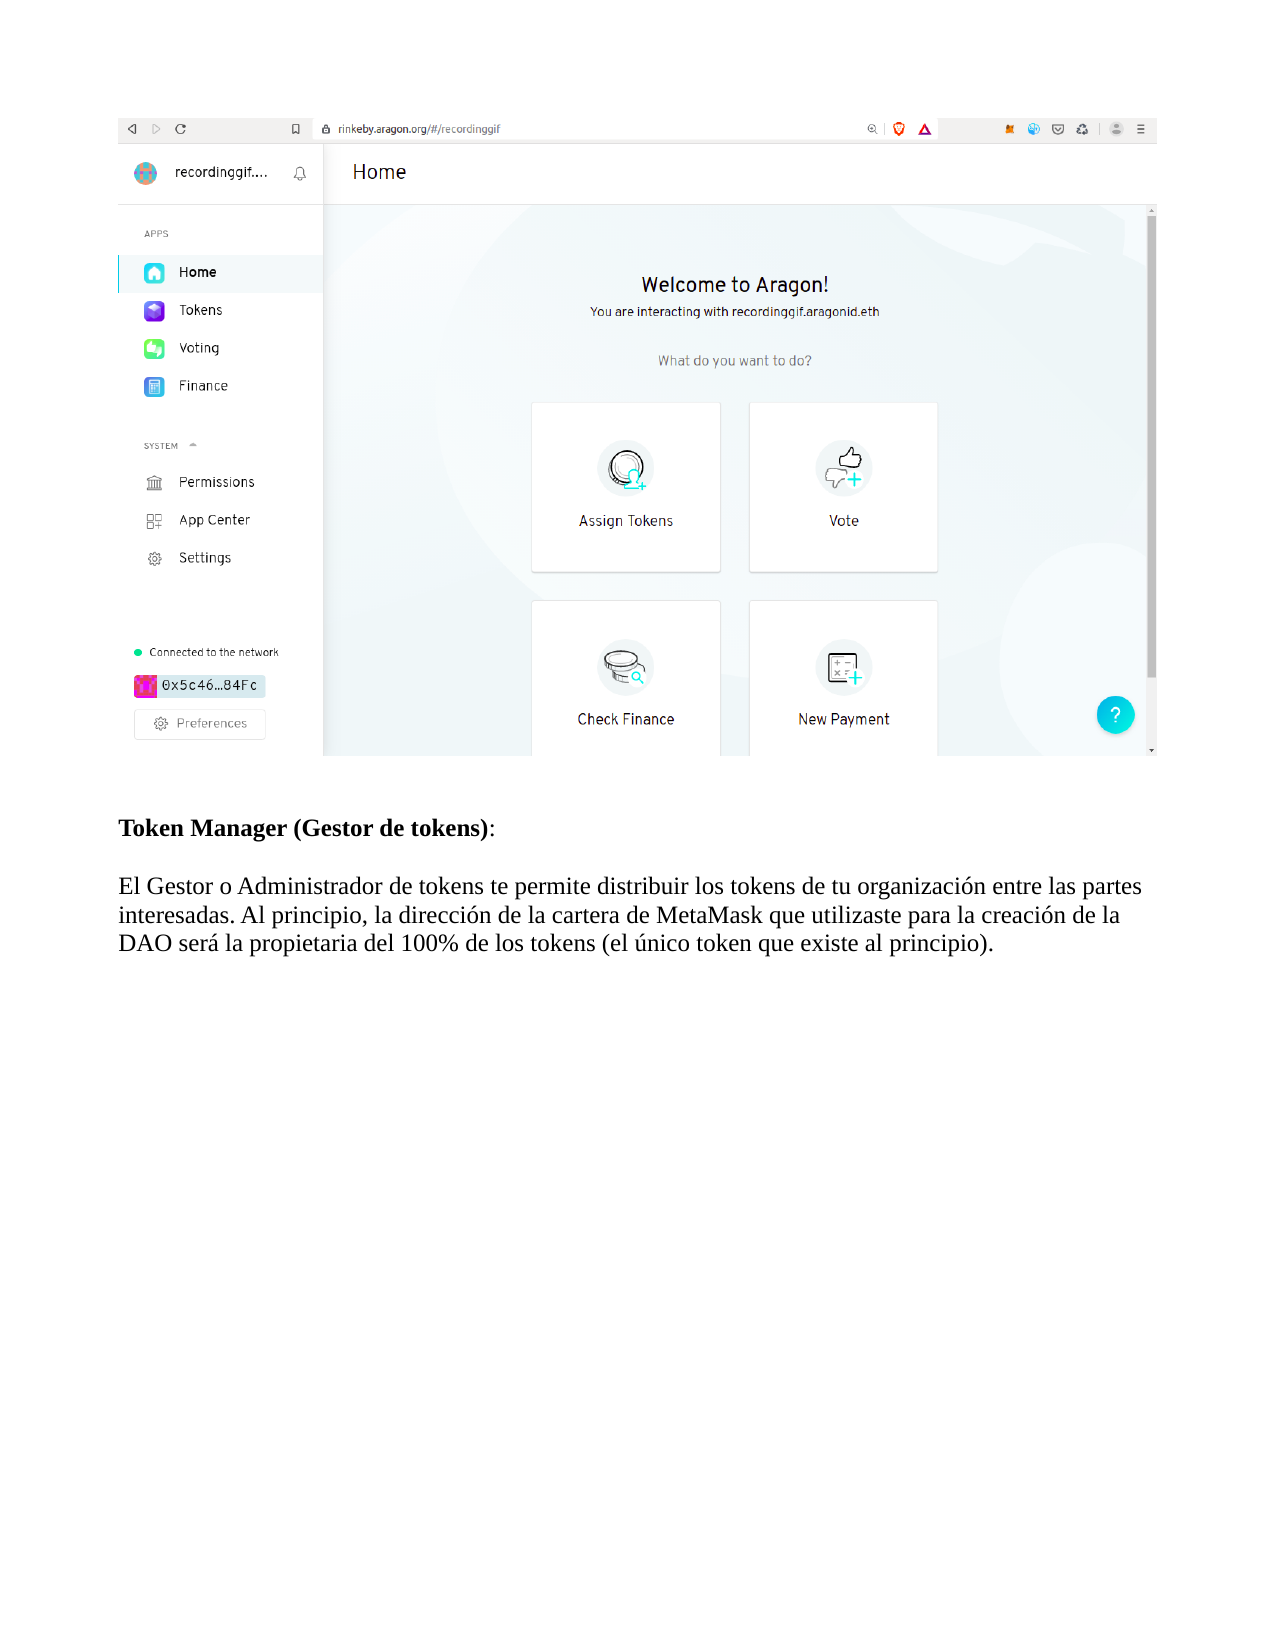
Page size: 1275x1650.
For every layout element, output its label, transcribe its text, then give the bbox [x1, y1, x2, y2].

text El Gestor o Administrador de tokens te permite distribuir los tokens de tu organización entre las partes interesadas. Al principio, la dirección de la cartera de MetaMask que utilizaste para la creación de la DAO será la propietaria del 100% de los tokens (el único token que existe al principio). [118, 871, 1157, 957]
picture [118, 118, 1157, 756]
text Token Manager (Gestor de tokens): [118, 813, 1157, 842]
